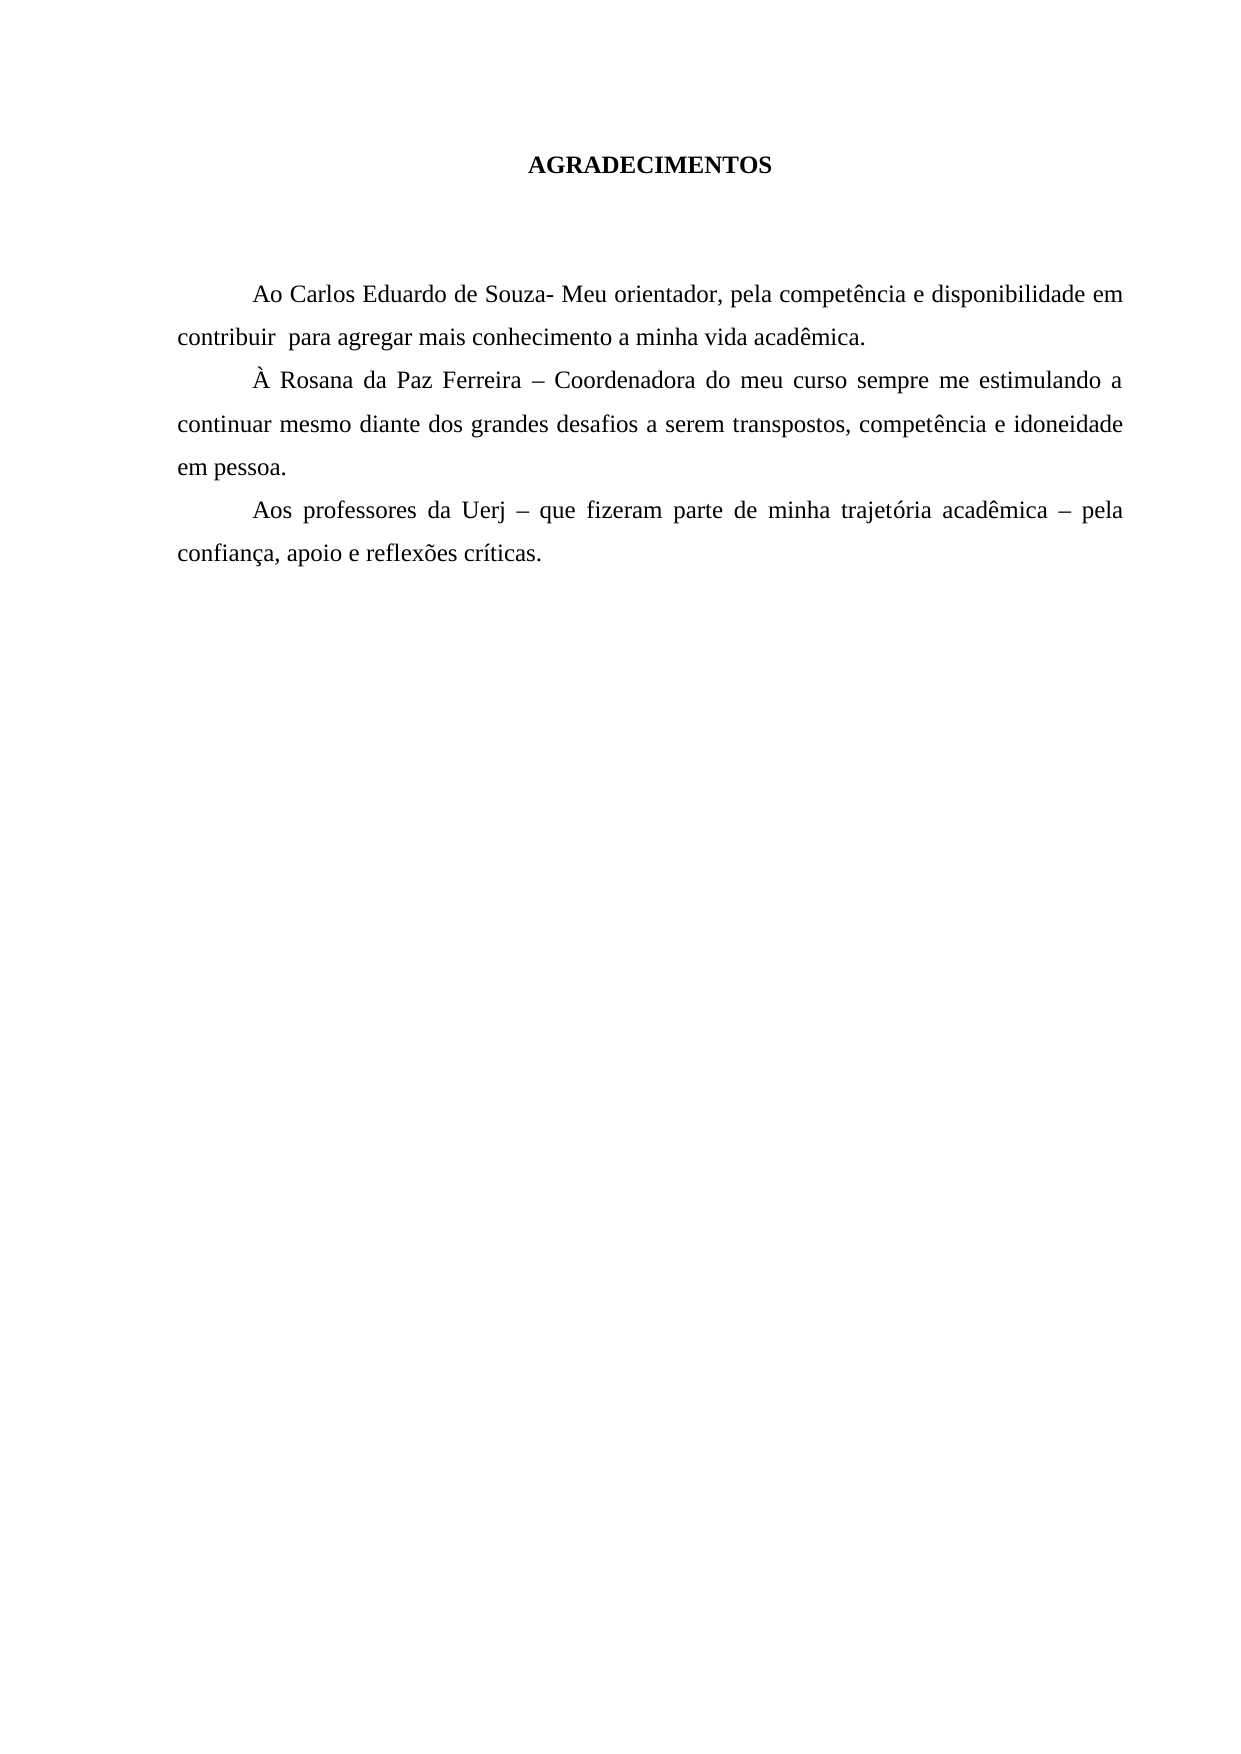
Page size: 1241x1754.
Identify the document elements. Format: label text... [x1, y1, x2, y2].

text AGRADECIMENTOS [177, 150, 1123, 179]
text Ao Carlos Eduardo de Souza- Meu orientador, pela competência e disponibilidade em contribuir para agregar mais conhecimento a minha vida acadêmica. [177, 279, 1123, 351]
text À Rosana da Paz Ferreira – Coordenadora do meu curso sempre me estimulando a continuar mesmo diante dos grandes desafios a serem transpostos, competência e idoneidade em pessoa. [177, 366, 1123, 481]
text Aos professores da Uerj – que fizeram parte de minha trajetória acadêmica – pela confiança, apoio e reflexões críticas. [177, 495, 1123, 567]
